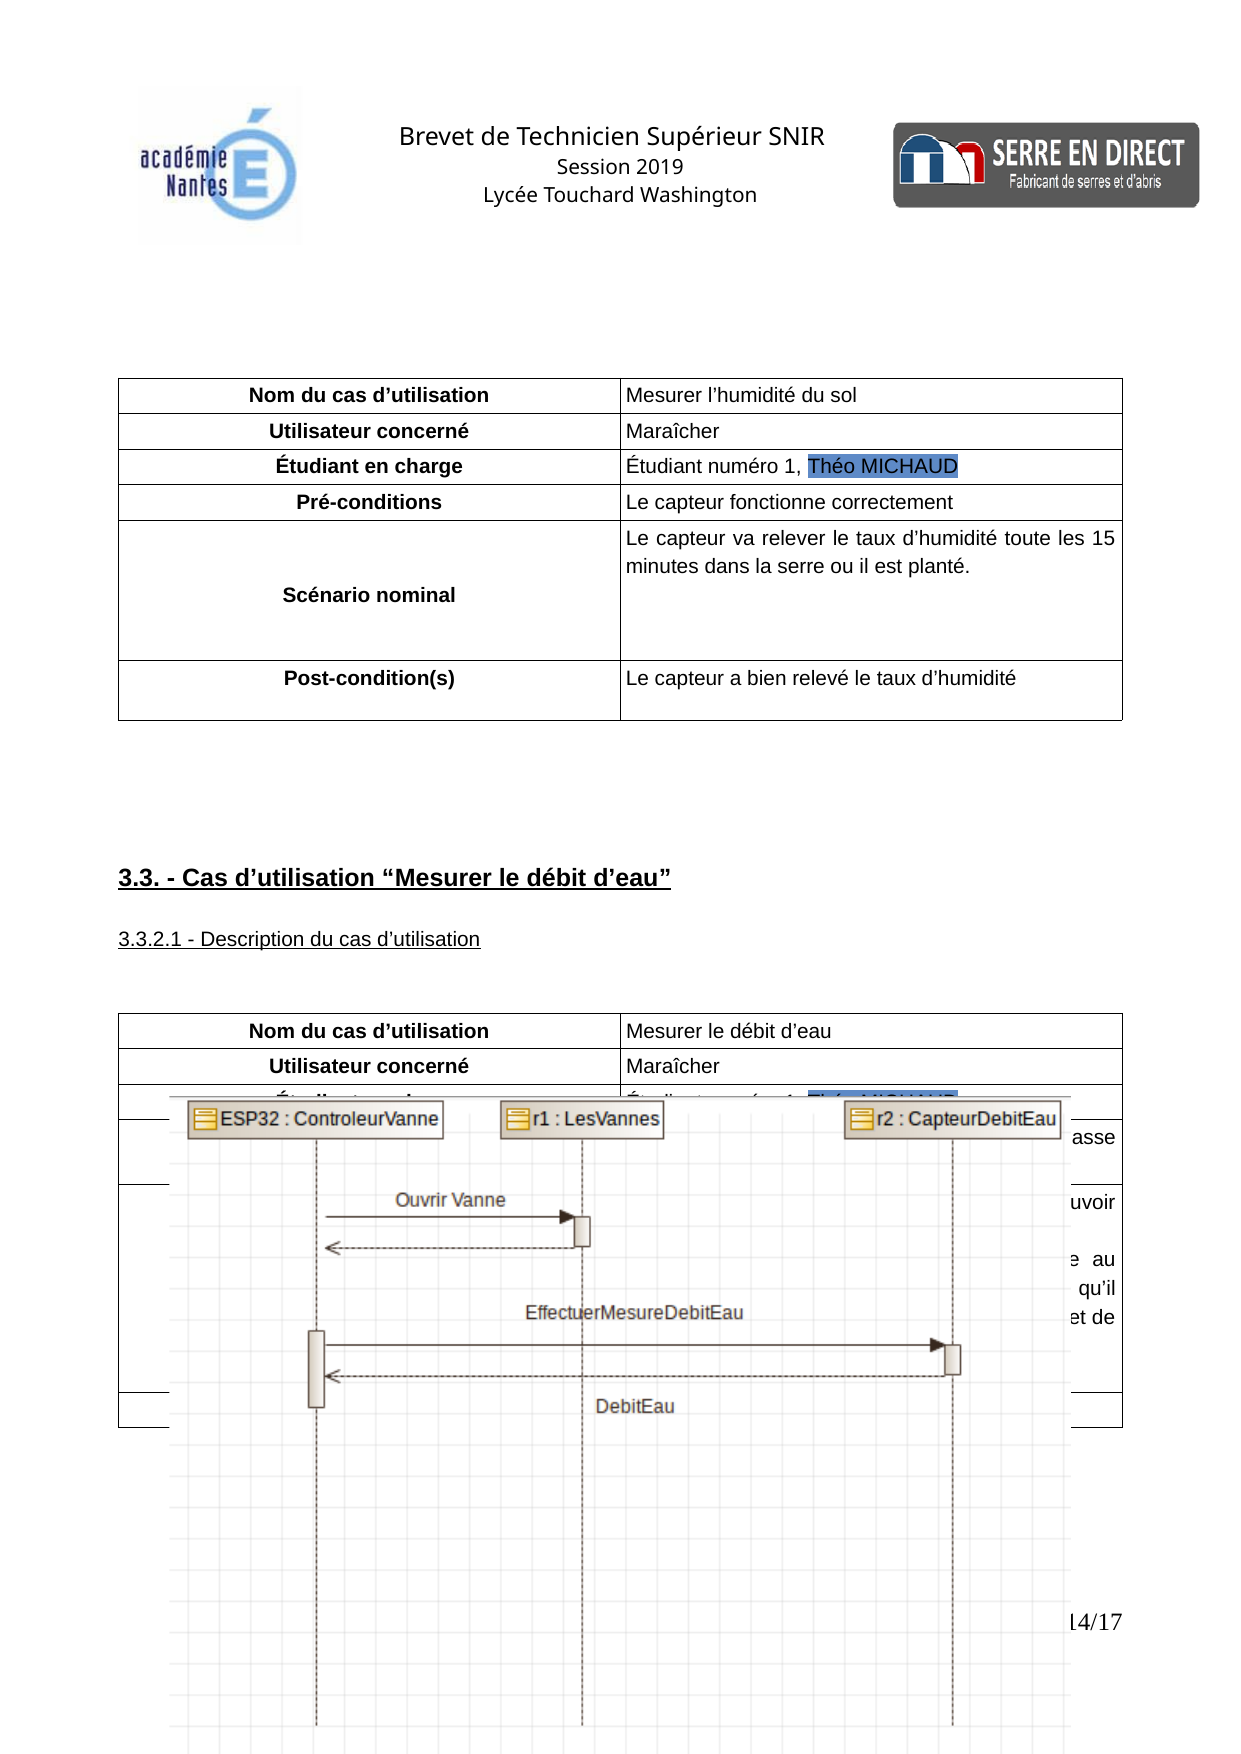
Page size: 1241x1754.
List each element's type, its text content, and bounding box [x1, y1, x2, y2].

table_cell Scénario nominal [119, 521, 620, 660]
picture [113, 86, 322, 248]
table_cell Le débit d’eau est mesuré [1071, 1393, 1122, 1427]
table_header Nom du cas d’utilisation [119, 1014, 620, 1048]
table_header Mesurer l’humidité du sol [621, 379, 1122, 413]
table_cell Étudiant en charge [119, 1085, 620, 1119]
table_cell On doit pouvoir connaître le débit d’eau pour pouvoir déterminer si il y a une fuite dans le système. Si le débit n’est pas celui habituel qui arrive au capteur, s’il est donc pas assez important c’est qu’il y a une fuite au niveau des vannes, ce qui permet de prévenir le maraîcher [1071, 1185, 1122, 1392]
table_cell Maraîcher [621, 1049, 1122, 1084]
table_cell Étudiant en charge [119, 450, 620, 484]
table_cell Pré-conditions [119, 485, 620, 519]
table_cell Étudiant numéro 1, Théo MICHAUD [621, 1085, 1122, 1119]
table_cell Maraîcher [621, 414, 1122, 448]
table_cell Scénario nominal [119, 1185, 169, 1392]
table_cell Pré-conditions [119, 1120, 169, 1184]
text 3.3.2.1 - Description du cas d’utilisation [118, 927, 1122, 951]
table_cell Post-condition(s) [119, 1393, 169, 1427]
text 3.3. - Cas d’utilisation “Mesurer le débit d’eau” [118, 863, 1122, 892]
table_cell Que les vannes soit ouverte et que l’eau passe dedans [1071, 1120, 1122, 1184]
picture [888, 120, 1203, 212]
table_header Nom du cas d’utilisation [119, 379, 620, 413]
table_cell Utilisateur concerné [119, 1049, 620, 1084]
table_cell Étudiant numéro 1, Théo MICHAUD [621, 450, 1122, 484]
table_header Mesurer le débit d’eau [621, 1014, 1122, 1048]
table_cell Utilisateur concerné [119, 414, 620, 448]
table_cell Le capteur a bien relevé le taux d’humidité [621, 661, 1122, 719]
picture [169, 1096, 1071, 1754]
table_cell Le capteur fonctionne correctement [621, 485, 1122, 519]
table_cell Post-condition(s) [119, 661, 620, 719]
table_cell Le capteur va relever le taux d’humidité toute les 15 minutes dans la serre ou il est planté. [621, 521, 1122, 660]
